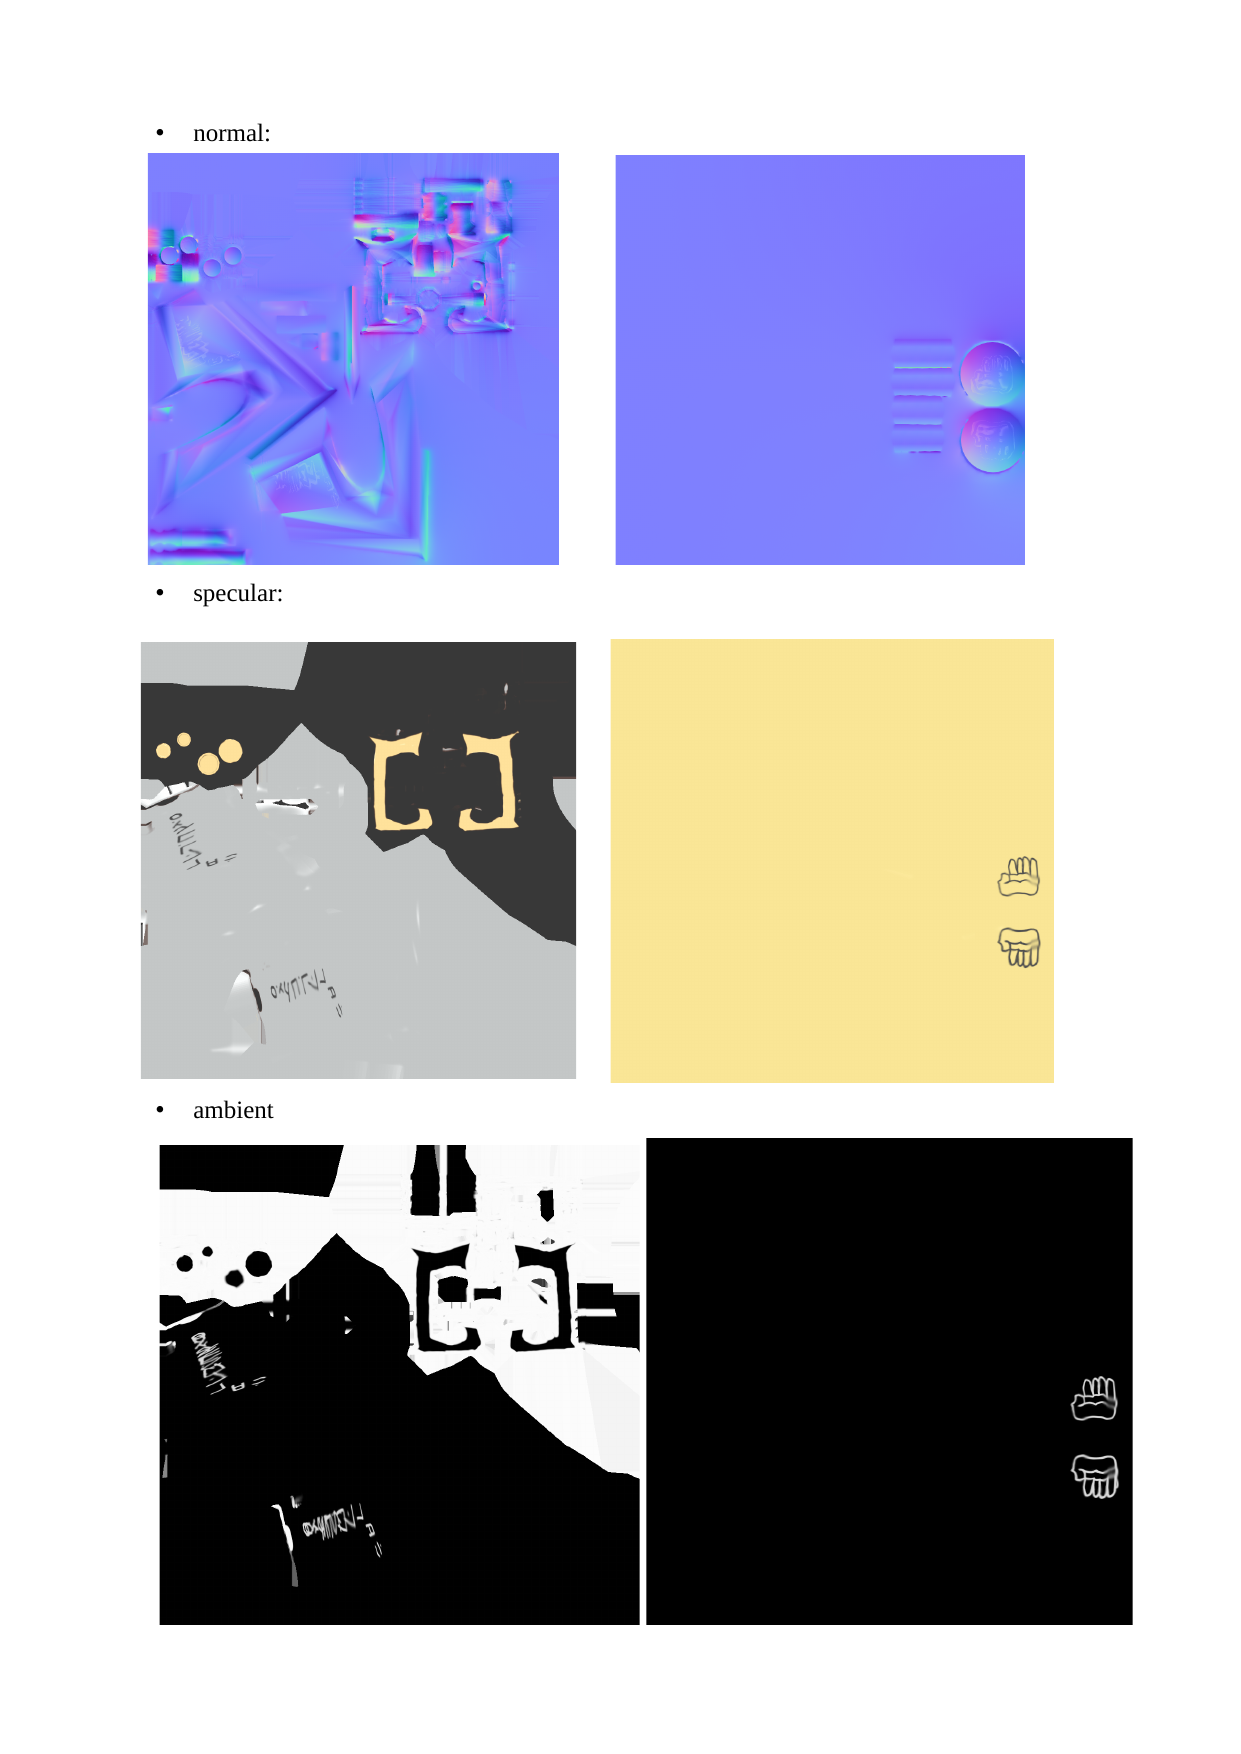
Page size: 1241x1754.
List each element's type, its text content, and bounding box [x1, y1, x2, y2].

list specular: [156, 578, 1122, 607]
picture [147, 153, 559, 565]
picture [159, 1145, 640, 1625]
picture [615, 155, 1025, 565]
picture [610, 639, 1054, 1083]
list normal: [156, 118, 1122, 147]
list ambient [156, 1096, 1122, 1124]
picture [140, 642, 577, 1079]
picture [646, 1138, 1133, 1625]
